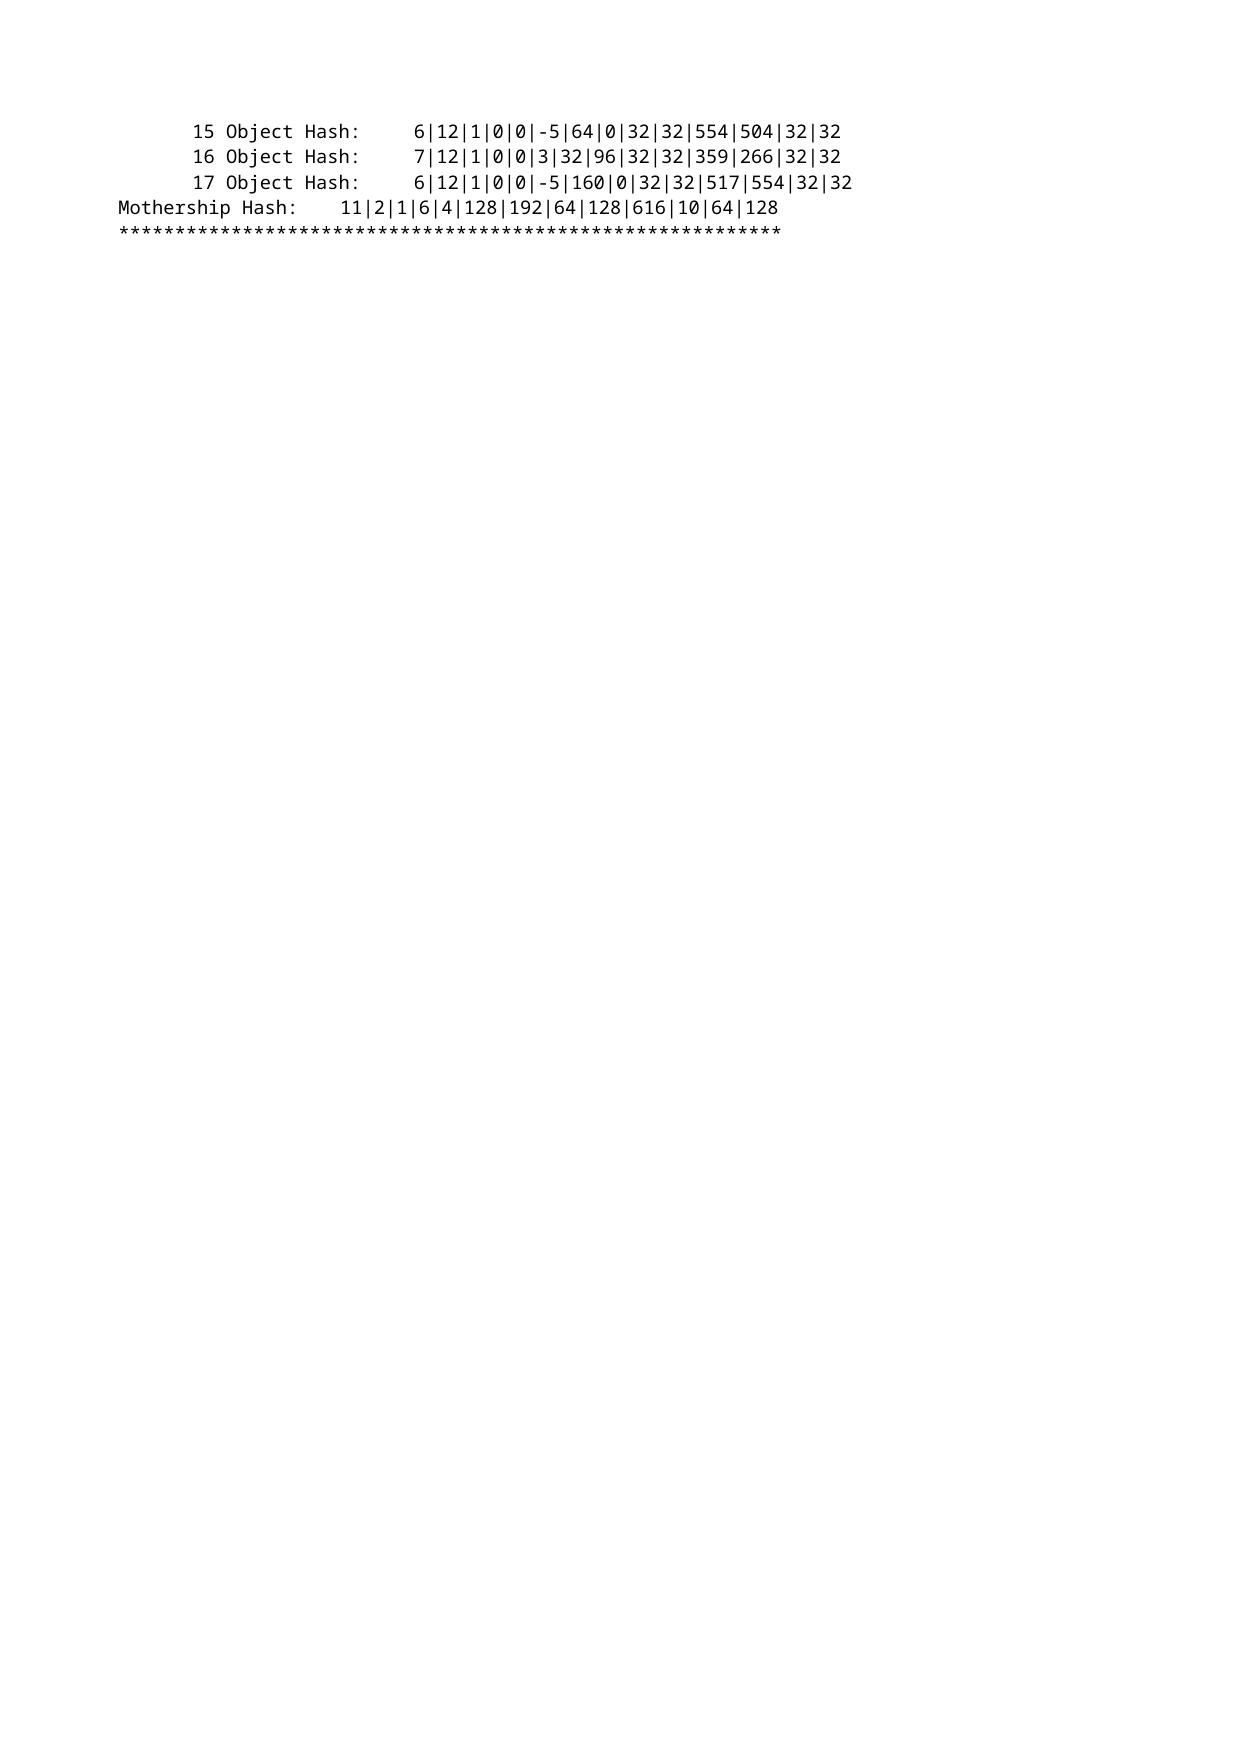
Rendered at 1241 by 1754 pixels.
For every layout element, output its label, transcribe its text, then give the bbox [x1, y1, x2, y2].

text 15 Object Hash: 6|12|1|0|0|-5|64|0|32|32|554|504|32|32 [118, 118, 1122, 144]
text Mothership Hash: 11|2|1|6|4|128|192|64|128|616|10|64|128 [118, 195, 1122, 220]
text 16 Object Hash: 7|12|1|0|0|3|32|96|32|32|359|266|32|32 [118, 144, 1122, 169]
text *********************************************************** [118, 220, 1122, 246]
text 17 Object Hash: 6|12|1|0|0|-5|160|0|32|32|517|554|32|32 [118, 169, 1122, 195]
